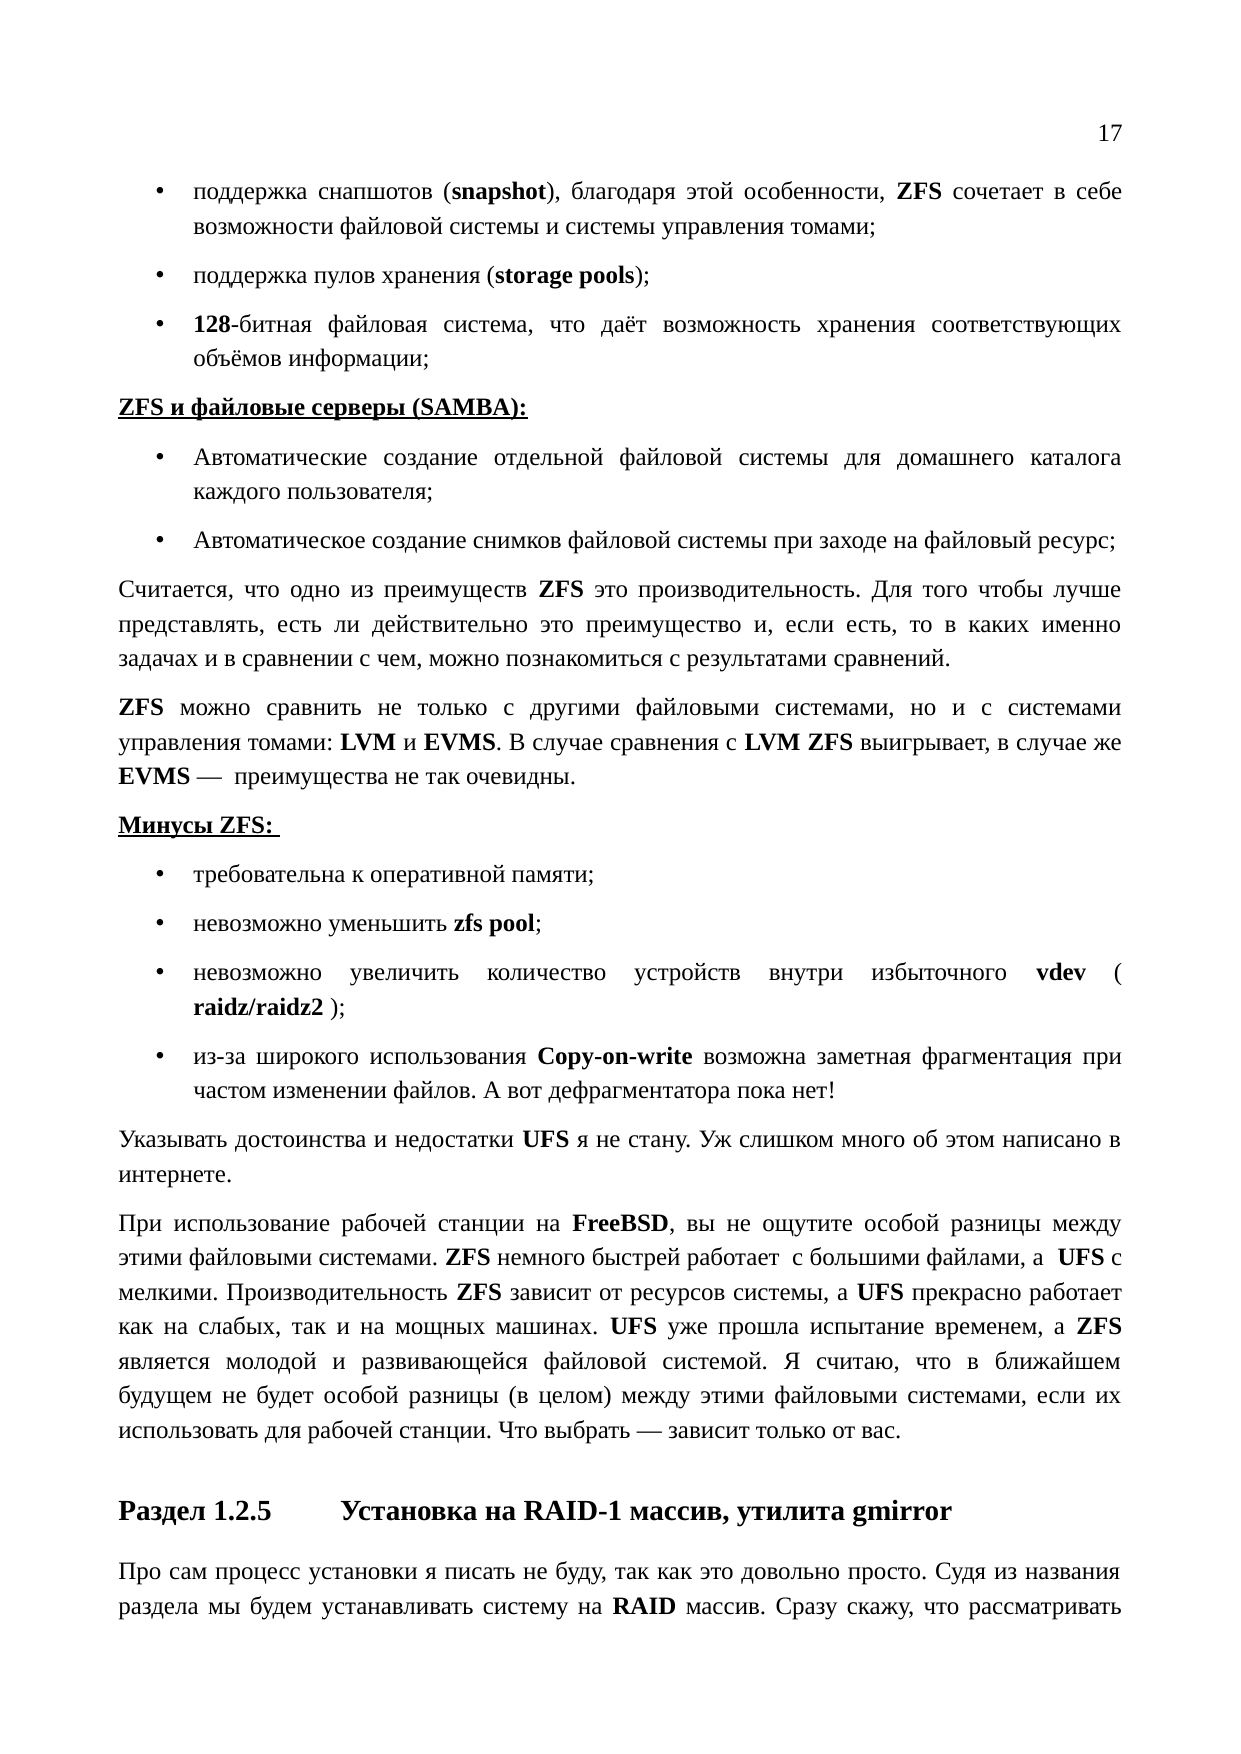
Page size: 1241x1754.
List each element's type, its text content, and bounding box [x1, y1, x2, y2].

list невозможно увеличить количество устройств внутри избыточного vdev ( raidz/raidz2 ); [156, 957, 1122, 1021]
text ZFS и файловые серверы (SAMBA): [118, 392, 1122, 421]
text Минусы ZFS: [118, 810, 1122, 839]
subtitle Установка на RAID-1 массив, утилита gmirror [118, 1493, 1122, 1527]
text Указывать достоинства и недостатки UFS я не стану. Уж слишком много об этом написано в интернете. [118, 1124, 1122, 1188]
list Автоматические создание отдельной файловой системы для домашнего каталога каждого пользователя; [156, 442, 1122, 505]
list из-за широкого использования Copy-on-write возможна заметная фрагментация при частом изменении файлов. А вот дефрагментатора пока нет! [156, 1041, 1122, 1104]
text ZFS можно сравнить не только с другими файловыми системами, но и с системами управления томами: LVM и EVMS. В случае сравнения с LVM ZFS выигрывает, в случае же EVMS — преимущества не так очевидны. [118, 692, 1122, 790]
list невозможно уменьшить zfs pool; [156, 908, 1122, 937]
list поддержка снапшотов (snapshot), благодаря этой особенности, ZFS сочетает в себе возможности файловой системы и системы управления томами; [156, 176, 1122, 239]
text Про сам процесс установки я писать не буду, так как это довольно просто. Судя из названия раздела мы будем устанавливать систему на RAID массив. Сразу скажу, что рассматривать [118, 1556, 1122, 1620]
list требовательна к оперативной памяти; [156, 859, 1122, 888]
list поддержка пулов хранения (storage pools); [156, 260, 1122, 289]
text При использование рабочей станции на FreeBSD, вы не ощутите особой разницы между этими файловыми системами. ZFS немного быстрей работает с большими файлами, а UFS с мелкими. Производительность ZFS зависит от ресурсов системы, а UFS прекрасно работает как на слабых, так и на мощных машинах. UFS уже прошла испытание временем, а ZFS является молодой и развивающейся файловой системой. Я считаю, что в ближайшем будущем не будет особой разницы (в целом) между этими файловыми системами, если их использовать для рабочей станции. Что выбрать — зависит только от вас. [118, 1208, 1122, 1444]
list Автоматическое создание снимков файловой системы при заходе на файловый ресурс; [156, 525, 1122, 554]
list 128-битная файловая система, что даёт возможность хранения соответствующих объёмов информации; [156, 309, 1122, 372]
text Считается, что одно из преимуществ ZFS это производительность. Для того чтобы лучше представлять, есть ли действительно это преимущество и, если есть, то в каких именно задачах и в сравнении с чем, можно познакомиться с результатами сравнений. [118, 574, 1122, 672]
